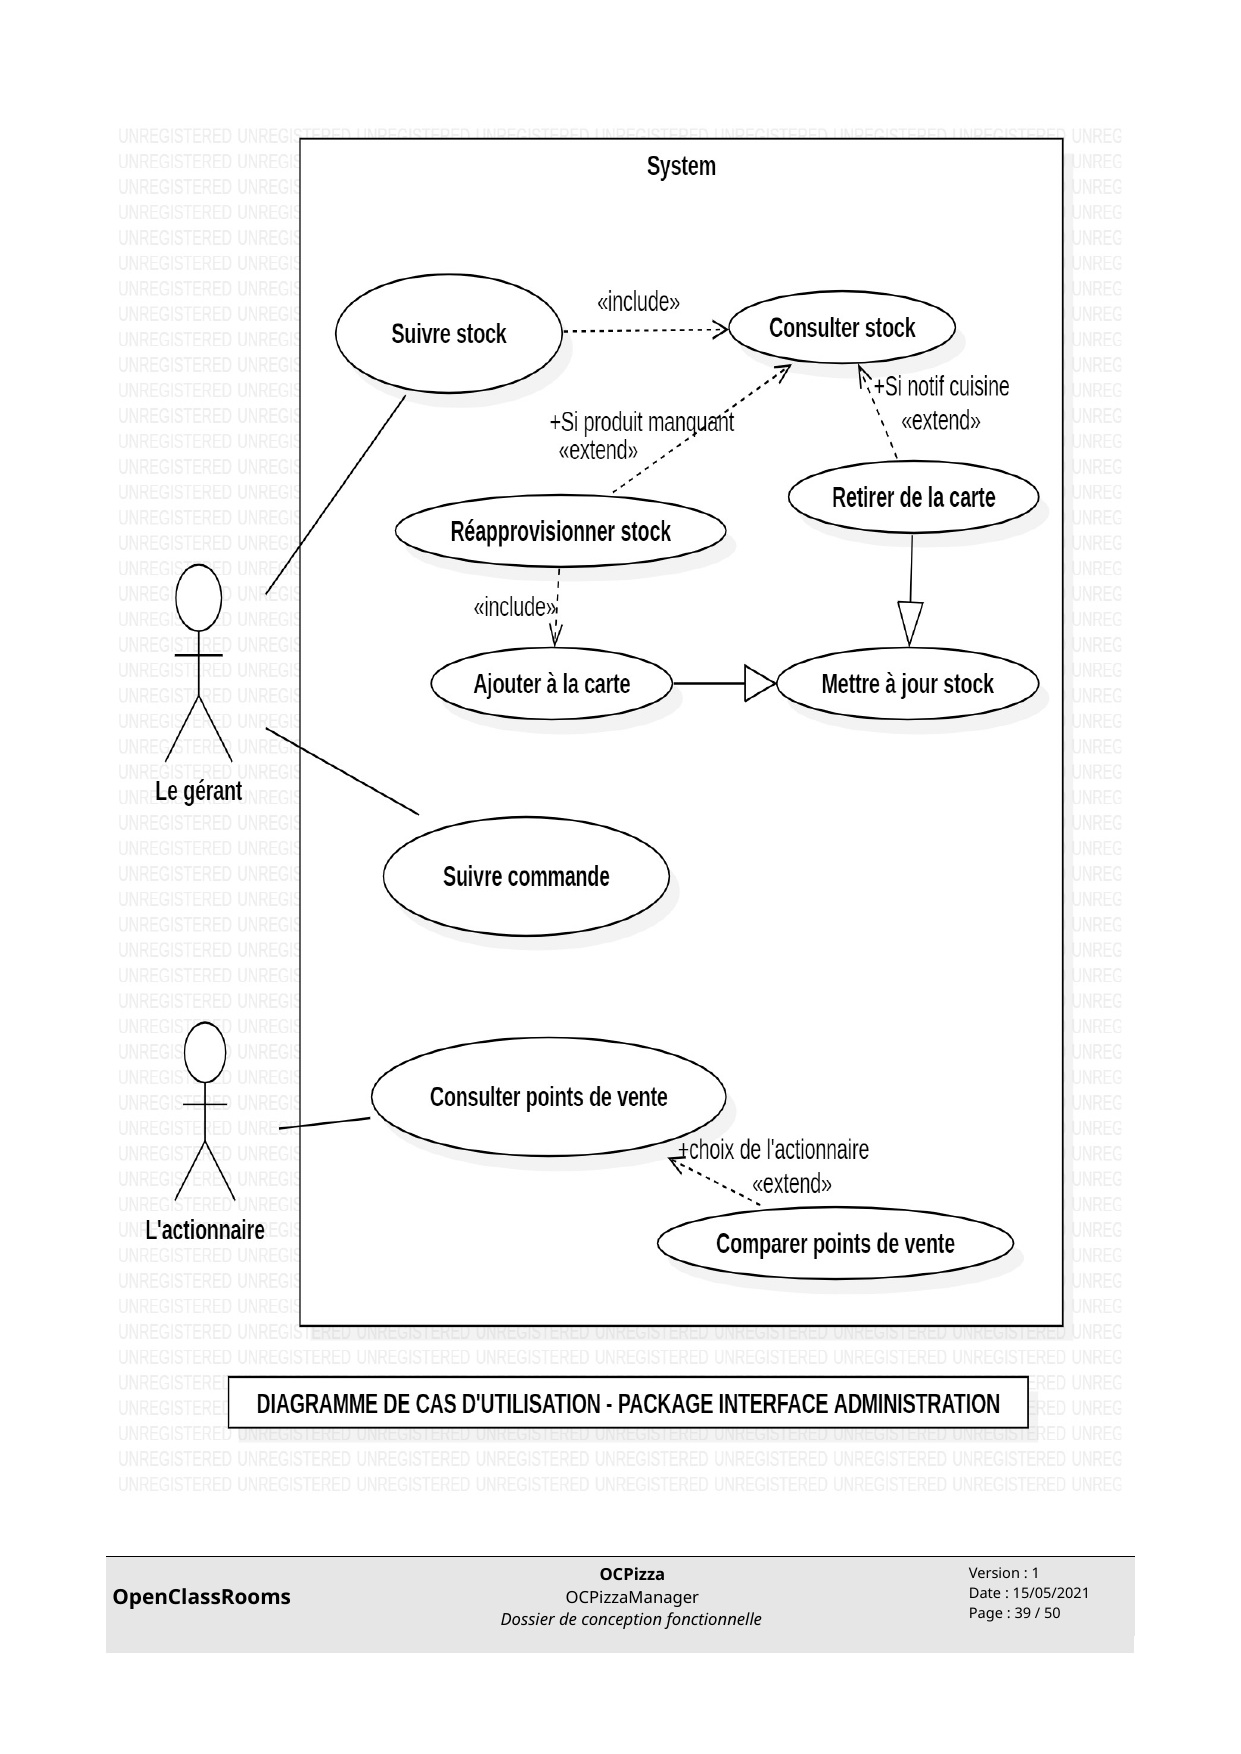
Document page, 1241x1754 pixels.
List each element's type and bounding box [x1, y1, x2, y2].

picture [118, 117, 1122, 1512]
